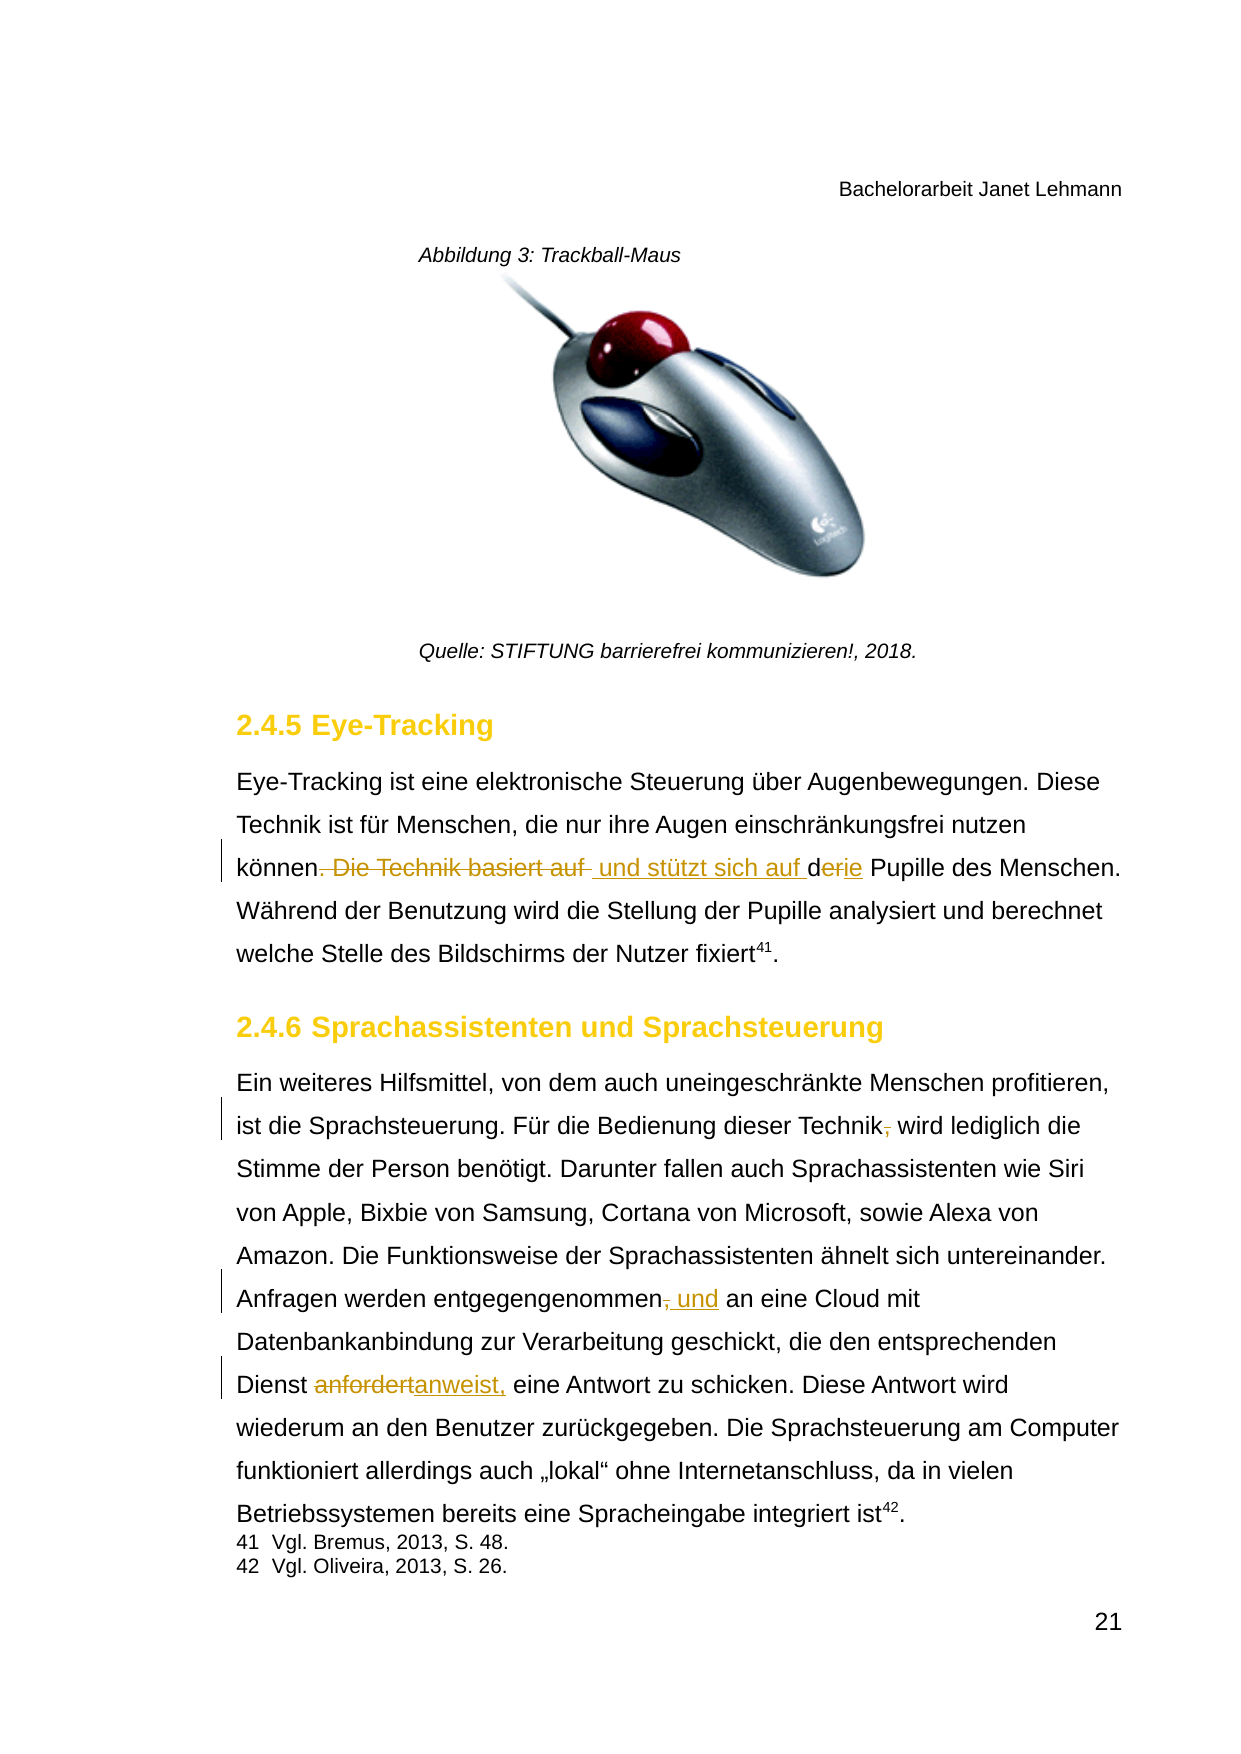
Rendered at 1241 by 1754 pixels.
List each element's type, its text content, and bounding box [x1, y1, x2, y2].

subtitle Eye-Tracking [236, 708, 1122, 742]
text Quelle: STIFTUNG barrierefrei kommunizieren!, 2018. [419, 639, 939, 663]
text Vgl. Bremus, 2013, S. 48. [236, 1530, 1122, 1554]
text Ein weiteres Hilfsmittel, von dem auch uneingeschränkte Menschen profitieren, ist die Sprachsteuerung. Für die Bedienung dieser Technik wird lediglich die Stimme der Person benötigt. Darunter fallen auch Sprachassistenten wie Siri von Apple, Bixbie von Samsung, Cortana von Microsoft, sowie Alexa von Amazon. Die Funktionsweise der Sprachassistenten ähnelt sich untereinander. Anfragen werden entgegengenommen und an eine Cloud mit Datenbankanbindung zur Verarbeitung geschickt, die den entsprechenden Dienst anweist, eine Antwort zu schicken. Diese Antwort wird wiederum an den Benutzer zurückgegeben. Die Sprachsteuerung am Computer funktioniert allerdings auch „lokal“ ohne Internetanschluss, da in vielen Betriebssystemen bereits eine Spracheingabe integriert ist. [236, 1068, 1122, 1528]
picture [418, 267, 940, 615]
subtitle Sprachassistenten und Sprachsteuerung [236, 1009, 1122, 1043]
text Abbildung 3: Trackball-Maus [419, 243, 939, 267]
text Vgl. Oliveira, 2013, S. 26. [236, 1554, 1122, 1578]
text Eye-Tracking ist eine elektronische Steuerung über Augenbewegungen. Diese Technik ist für Menschen, die nur ihre Augen einschränkungsfrei nutzen können und stützt sich auf die Pupille des Menschen. Während der Benutzung wird die Stellung der Pupille analysiert und berechnet welche Stelle des Bildschirms der Nutzer fixiert. [236, 767, 1122, 968]
